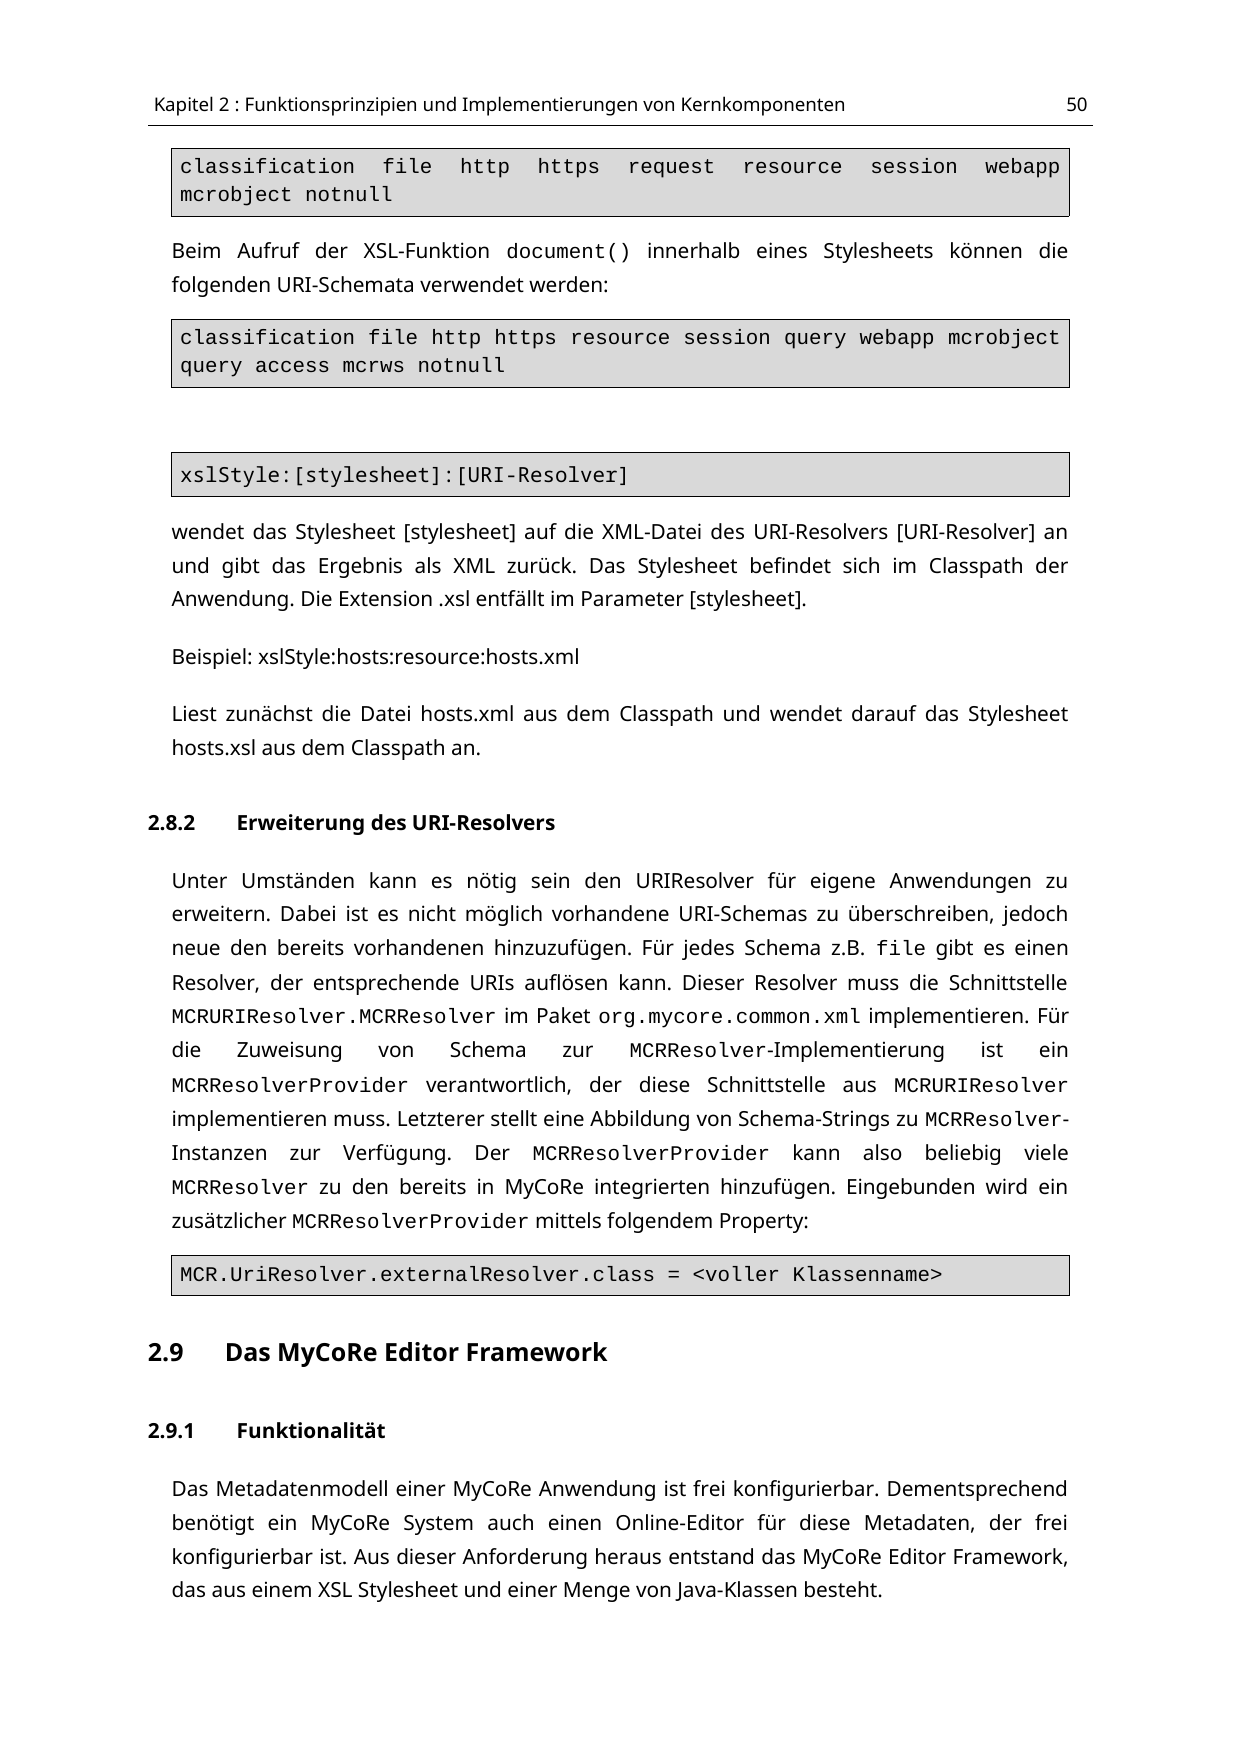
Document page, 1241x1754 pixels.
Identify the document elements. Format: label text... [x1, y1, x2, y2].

text wendet das Stylesheet [stylesheet] auf die XML-Datei des URI-Resolvers [URI-Resolver] an und gibt das Ergebnis als XML zurück. Das Stylesheet befindet sich im Classpath der Anwendung. Die Extension .xsl entfällt im Parameter [stylesheet]. [171, 517, 1069, 613]
text classification file http https request resource session webapp mcrobject notnull [172, 149, 1069, 216]
text Liest zunächst die Datei hosts.xml aus dem Classpath und wendet darauf das Stylesheet hosts.xsl aus dem Classpath an. [171, 699, 1069, 761]
text Beim Aufruf der XSL-Funktion document() innerhalb eines Stylesheets können die folgenden URI-Schemata verwendet werden: [171, 236, 1069, 299]
text Das Metadatenmodell einer MyCoRe Anwendung ist frei konfigurierbar. Dementsprechend benötigt ein MyCoRe System auch einen Online-Editor für diese Metadaten, der frei konfigurierbar ist. Aus dieser Anforderung heraus entstand das MyCoRe Editor Framework, das aus einem XSL Stylesheet und einer Menge von Java-Klassen besteht. [171, 1474, 1069, 1604]
subtitle Funktionalität [148, 1417, 1092, 1445]
subtitle Erweiterung des URI-Resolvers [148, 808, 1092, 837]
subtitle Das MyCoRe Editor Framework [148, 1335, 1092, 1369]
text Beispiel: xslStyle:hosts:resource:hosts.xml [171, 642, 1069, 670]
text classification file http https resource session query webapp mcrobject query access mcrws notnull [172, 320, 1069, 387]
text xslStyle:[stylesheet]:[URI-Resolver] [172, 453, 1069, 496]
text Unter Umständen kann es nötig sein den URIResolver für eigene Anwendungen zu erweitern. Dabei ist es nicht möglich vorhandene URI-Schemas zu überschreiben, jedoch neue den bereits vorhandenen hinzuzufügen. Für jedes Schema z.B. file gibt es einen Resolver, der entsprechende URIs auflösen kann. Dieser Resolver muss die Schnittstelle MCRURIResolver.MCRResolver im Paket org.mycore.common.xml implementieren. Für die Zuweisung von Schema zur MCRResolver-Implementierung ist ein MCRResolverProvider verantwortlich, der diese Schnittstelle aus MCRURIResolver implementieren muss. Letzterer stellt eine Abbildung von Schema-Strings zu MCRResolver-Instanzen zur Verfügung. Der MCRResolverProvider kann also beliebig viele MCRResolver zu den bereits in MyCoRe integrierten hinzufügen. Eingebunden wird ein zusätzlicher MCRResolverProvider mittels folgendem Property: [171, 866, 1069, 1235]
text MCR.UriResolver.externalResolver.class = <voller Klassenname> [172, 1256, 1069, 1295]
